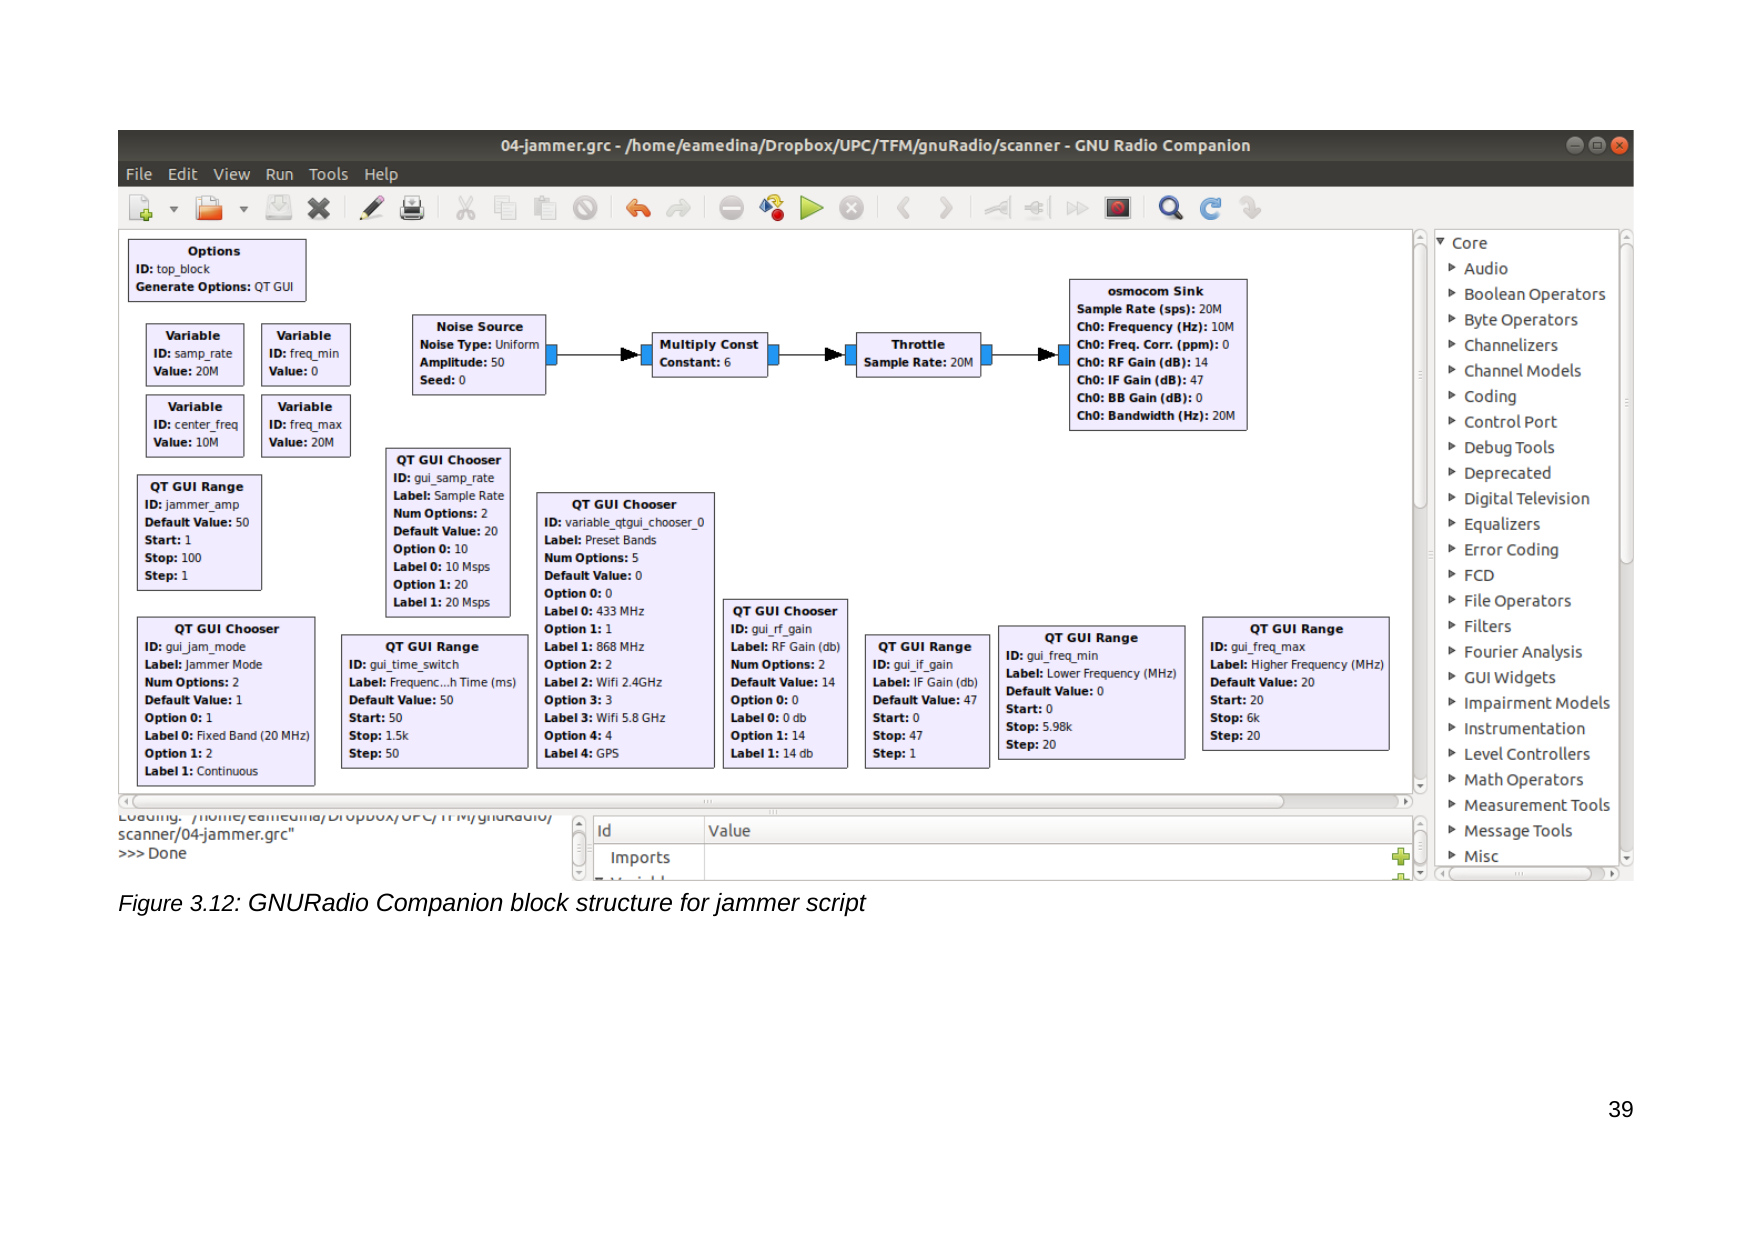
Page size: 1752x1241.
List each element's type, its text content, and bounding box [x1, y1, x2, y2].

text Figure 3.12: GNURadio Companion block structure for jammer script [118, 881, 1634, 917]
picture [118, 130, 1634, 881]
